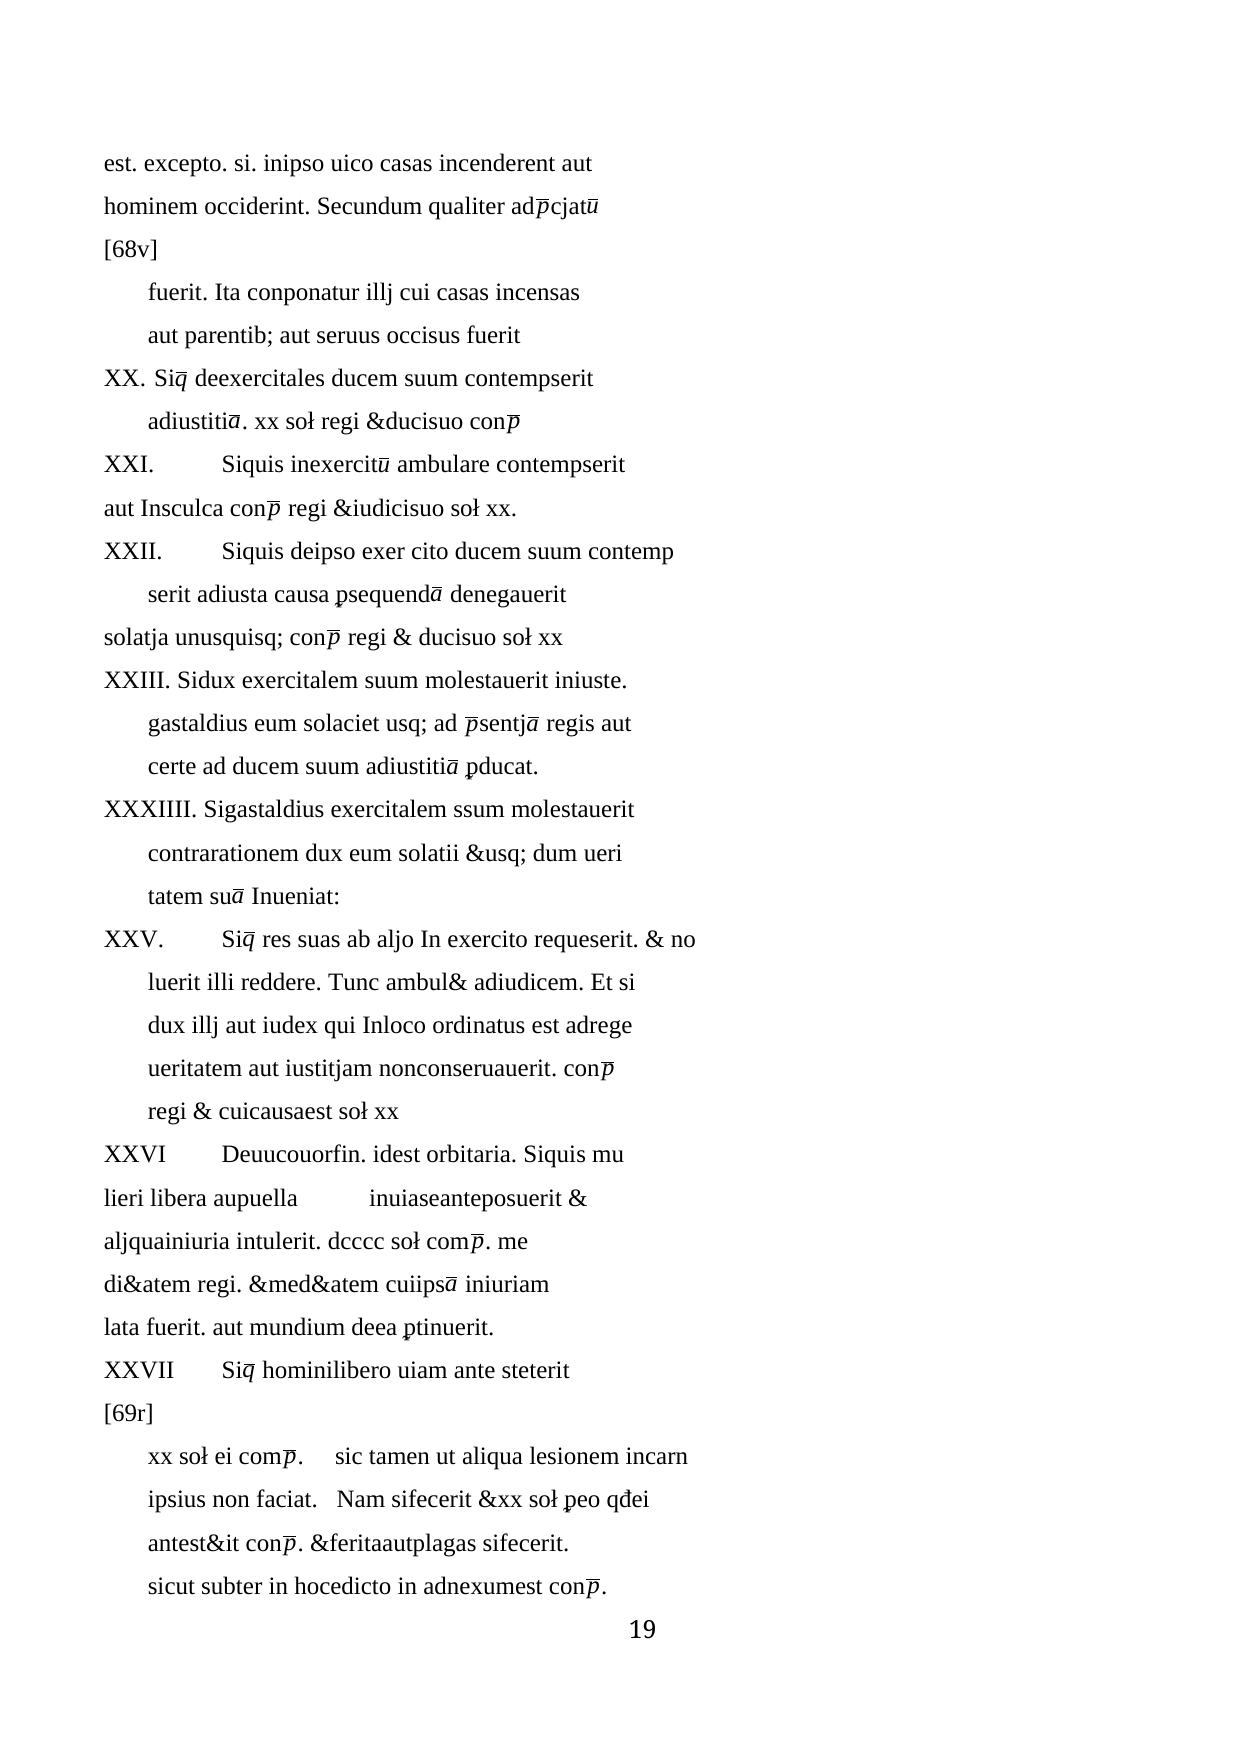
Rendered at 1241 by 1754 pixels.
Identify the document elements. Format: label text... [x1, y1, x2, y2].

text XXI. Siquis inexercit ambulare contempserit [103, 449, 1211, 478]
text ipsius non faciat. Nam sifecerit &xx soł ᵱeo qđei [103, 1484, 1211, 1513]
text di&atem regi. &med&atem cuiips iniuriam [103, 1269, 1211, 1298]
text lata fuerit. aut mundium deea ᵱtinuerit. [103, 1312, 1211, 1341]
text luerit illi reddere. Tunc ambul& adiudicem. Et si [103, 967, 1211, 996]
text aut parentib; aut seruus occisus fuerit [103, 320, 1211, 349]
text regi & cuicausaest soł xx [103, 1096, 1211, 1125]
text lieri libera aupuella inuiaseanteposuerit & [103, 1183, 1211, 1211]
text aljquainiuria intulerit. dcccc soł com. me [103, 1226, 1211, 1254]
text serit adiusta causa ᵱsequend denegauerit [103, 579, 1211, 608]
text fuerit. Ita conponatur illj cui casas incensas [103, 277, 1211, 306]
text XXII. Siquis deipso exer cito ducem suum contemp [103, 536, 1211, 564]
text gastaldius eum solaciet usq; ad sentj regis aut [103, 708, 1211, 737]
text contrarationem dux eum solatii &usq; dum ueri [103, 838, 1211, 866]
text certe ad ducem suum adiustiti ᵱducat. [103, 751, 1211, 780]
text XXIII. Sidux exercitalem suum molestauerit iniuste. [103, 665, 1211, 694]
text XXV. Si res suas ab aljo In exercito requeserit. & no [103, 924, 1211, 953]
text est. excepto. si. inipso uico casas incenderent aut [103, 148, 1211, 176]
text sicut subter in hocedicto in adnexumest con. [103, 1571, 1211, 1599]
text dux illj aut iudex qui Inloco ordinatus est adrege [103, 1010, 1211, 1039]
text solatja unusquisq; con regi & ducisuo soł xx [103, 622, 1211, 651]
text XXVI Deuucouorfin. idest orbitaria. Siquis mu [103, 1139, 1211, 1168]
text [68v] [103, 234, 1211, 263]
text antest&it con. &feritaautplagas sifecerit. [103, 1528, 1211, 1556]
text tatem su Inueniat: [103, 881, 1211, 909]
text ueritatem aut iustitjam nonconseruauerit. con [103, 1053, 1211, 1082]
text hominem occiderint. Secundum qualiter adcjat [103, 191, 1211, 219]
text XX. Si deexercitales ducem suum contempserit [103, 363, 1211, 392]
text [69r] [103, 1398, 1211, 1427]
text aut Insculca con regi &iudicisuo soł xx. [103, 493, 1211, 521]
text XXVII Si hominilibero uiam ante steterit [103, 1355, 1211, 1384]
text XXXIIII. Sigastaldius exercitalem ssum molestauerit [103, 794, 1211, 823]
text xx soł ei com. sic tamen ut aliqua lesionem incarn [103, 1441, 1211, 1470]
text adiustiti. xx soł regi &ducisuo con [103, 406, 1211, 435]
